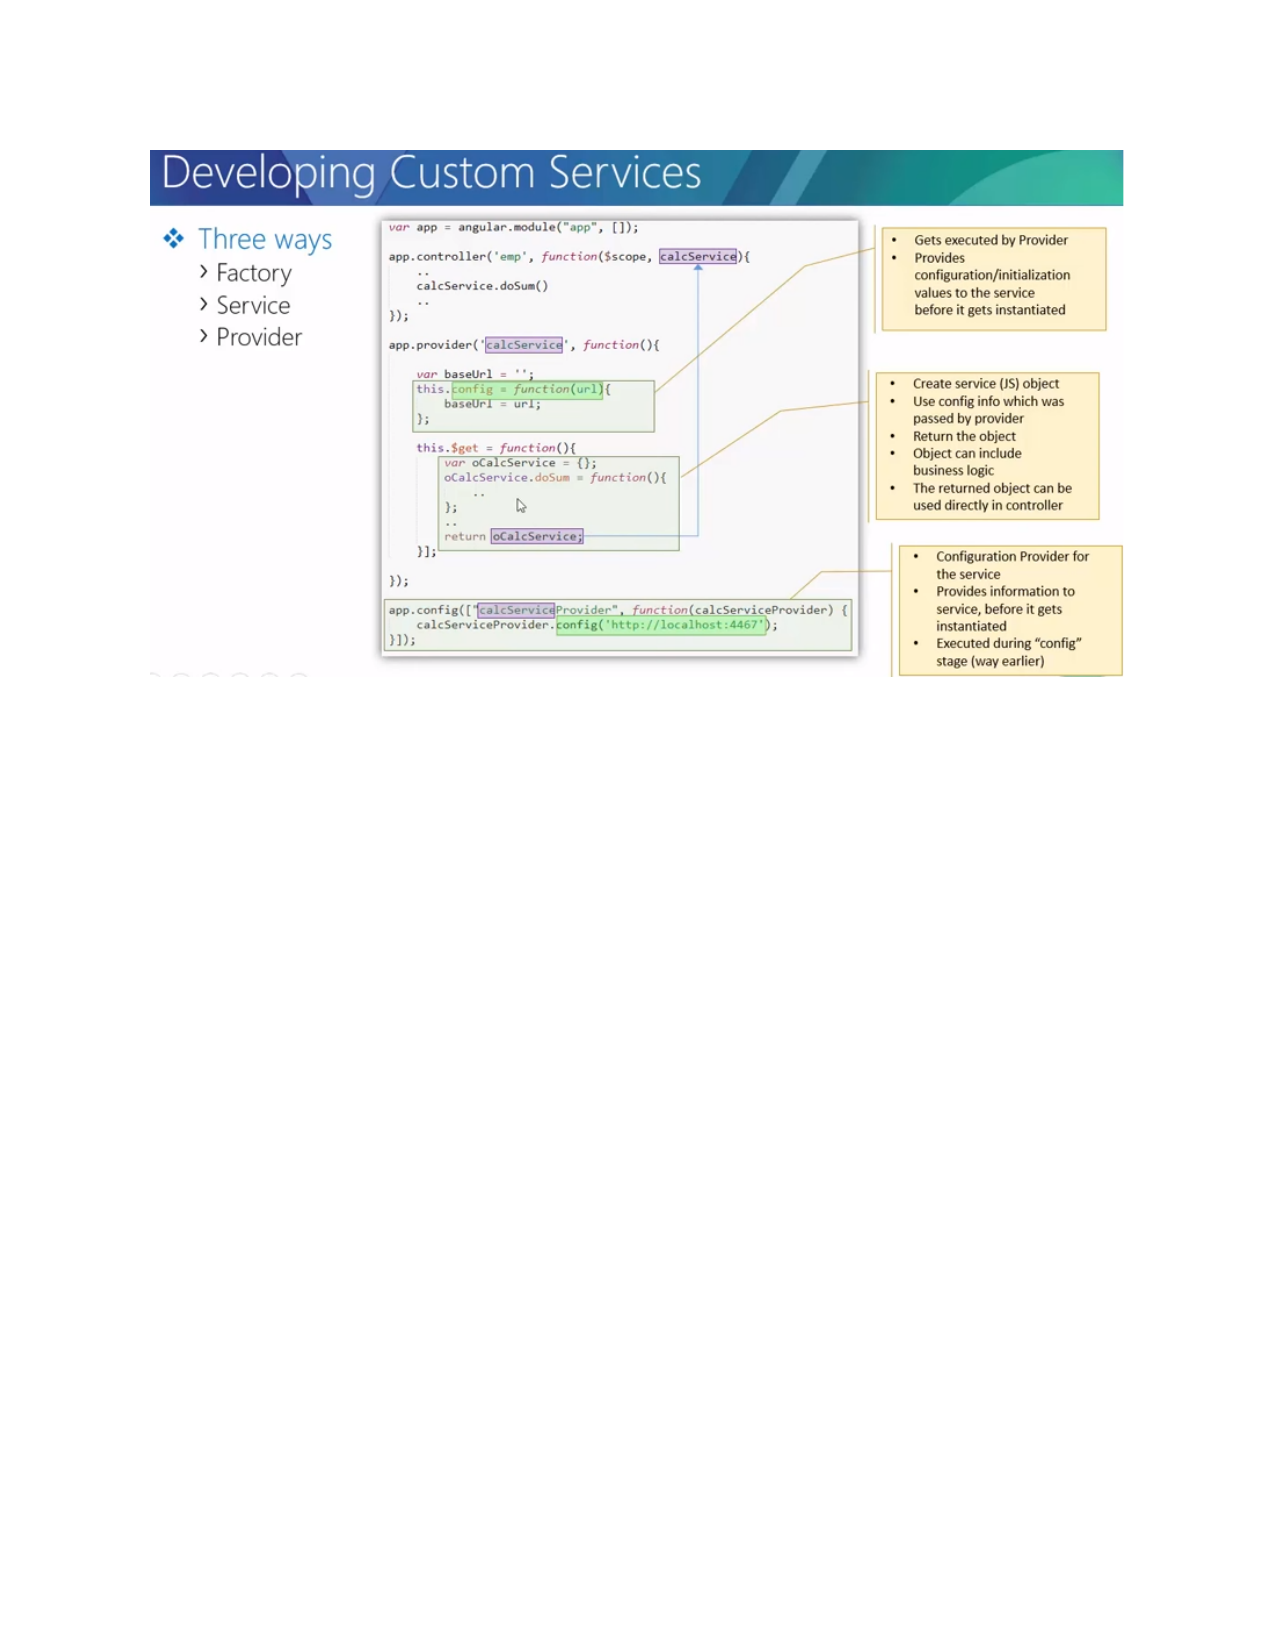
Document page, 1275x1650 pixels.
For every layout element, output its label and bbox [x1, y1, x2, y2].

picture [150, 150, 1124, 677]
